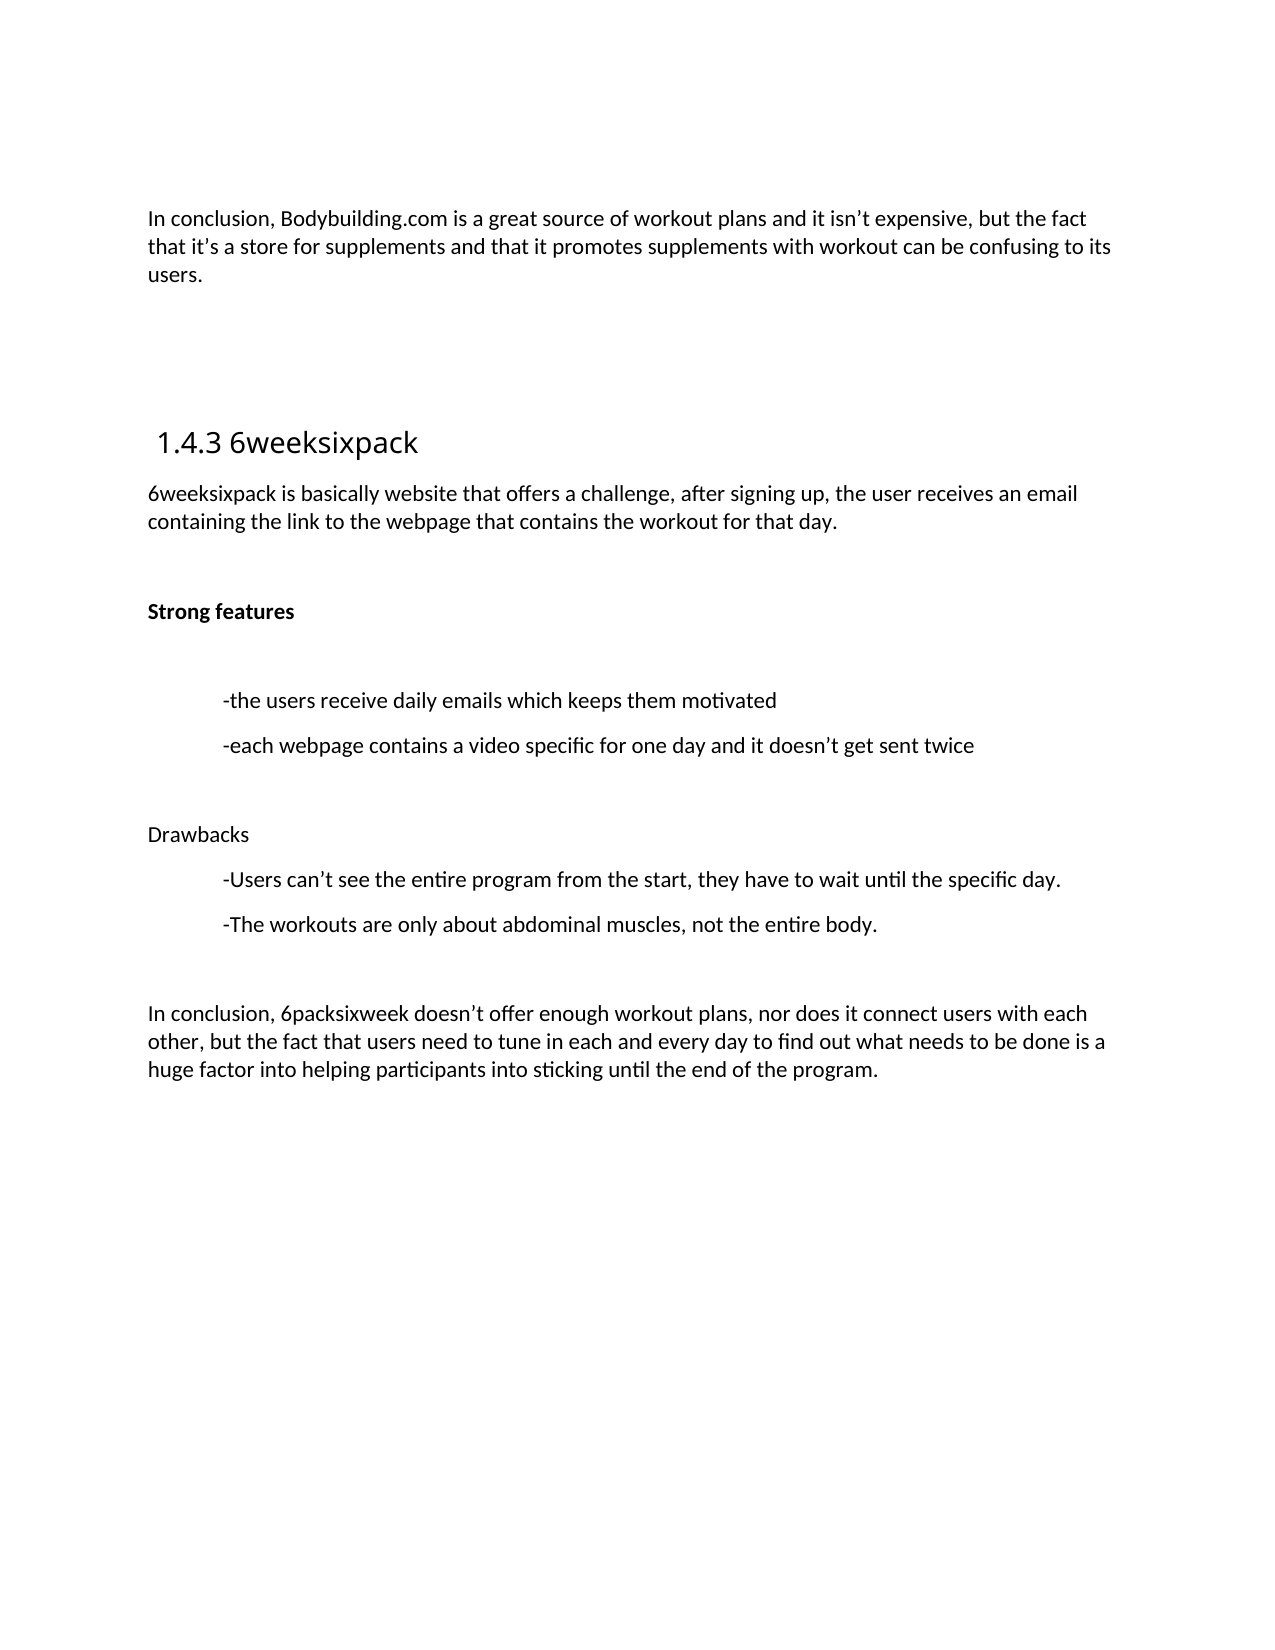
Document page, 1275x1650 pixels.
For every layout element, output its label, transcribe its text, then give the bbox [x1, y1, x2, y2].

text 1.4.3 6weeksixpack [148, 417, 1127, 463]
text -each webpage contains a video specific for one day and it doesn’t get sent twice [148, 731, 1127, 759]
text 6weeksixpack is basically website that offers a challenge, after signing up, the user receives an email containing the link to the webpage that contains the workout for that day. [148, 479, 1127, 536]
text -Users can’t see the entire program from the start, they have to wait until the specific day. [148, 865, 1127, 893]
text Drawbacks [148, 820, 1127, 848]
text -The workouts are only about abdominal muscles, not the entire body. [148, 910, 1127, 938]
text Strong features [148, 597, 1127, 625]
text In conclusion, Bodybuilding.com is a great source of workout plans and it isn’t expensive, but the fact that it’s a store for supplements and that it promotes supplements with workout can be confusing to its users. [148, 204, 1127, 288]
text In conclusion, 6packsixweek doesn’t offer enough workout plans, nor does it connect users with each other, but the fact that users need to tune in each and every day to find out what needs to be done is a huge factor into helping participants into sticking until the end of the program. [148, 999, 1127, 1083]
text -the users receive daily emails which keeps them motivated [148, 686, 1127, 714]
